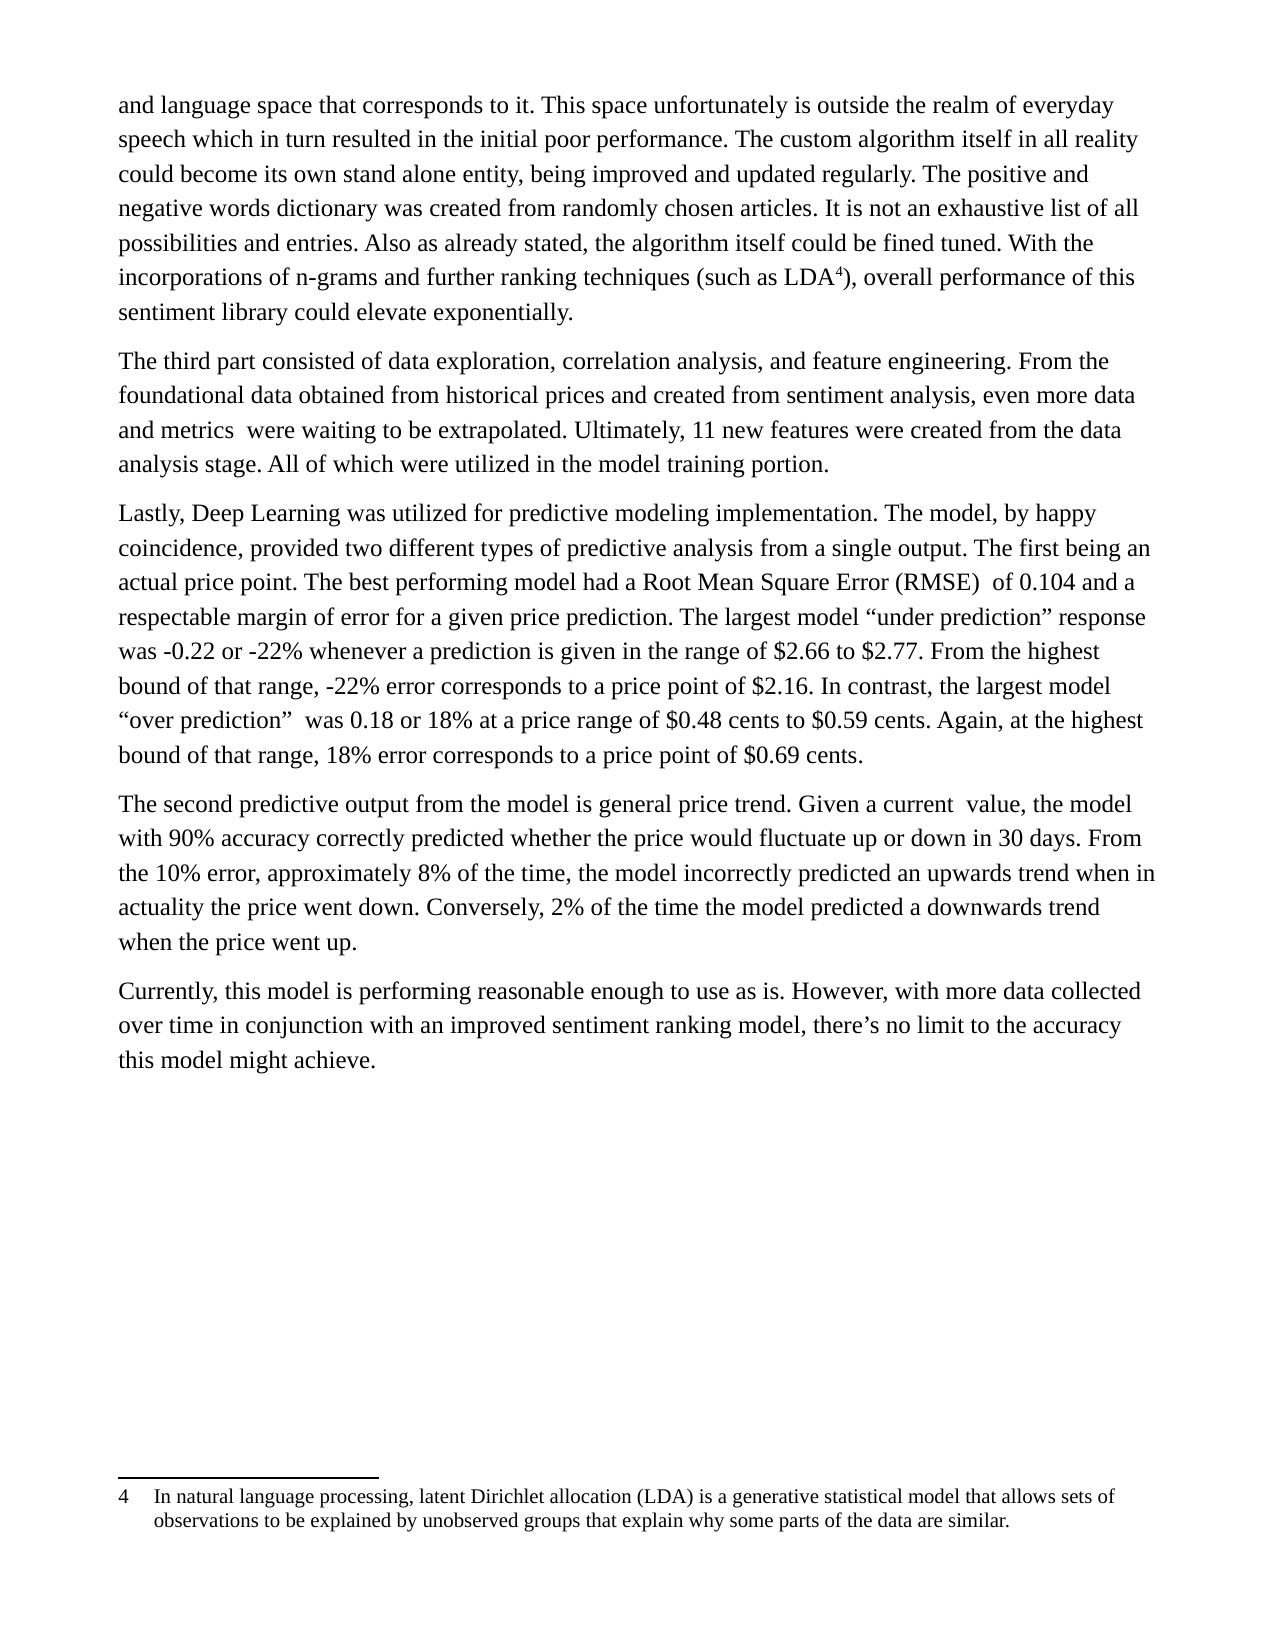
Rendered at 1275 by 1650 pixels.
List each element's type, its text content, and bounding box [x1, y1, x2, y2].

text Currently, this model is performing reasonable enough to use as is. However, with more data collected over time in conjunction with an improved sentiment ranking model, there’s no limit to the accuracy this model might achieve. [118, 976, 1157, 1073]
text In natural language processing, latent Dirichlet allocation (LDA) is a generative statistical model that allows sets of observations to be explained by unobserved groups that explain why some parts of the data are similar. [118, 1484, 1157, 1532]
text and language space that corresponds to it. This space unfortunately is outside the realm of everyday speech which in turn resulted in the initial poor performance. The custom algorithm itself in all reality could become its own stand alone entity, being improved and updated regularly. The positive and negative words dictionary was created from randomly chosen articles. It is not an exhaustive list of all possibilities and entries. Also as already stated, the algorithm itself could be fined tuned. With the incorporations of n-grams and further ranking techniques (such as LDA), overall performance of this sentiment library could elevate exponentially. [118, 90, 1157, 326]
text The third part consisted of data exploration, correlation analysis, and feature engineering. From the foundational data obtained from historical prices and created from sentiment analysis, even more data and metrics were waiting to be extrapolated. Ultimately, 11 new features were created from the data analysis stage. All of which were utilized in the model training portion. [118, 346, 1157, 478]
text The second predictive output from the model is general price trend. Given a current value, the model with 90% accuracy correctly predicted whether the price would fluctuate up or down in 30 days. From the 10% error, approximately 8% of the time, the model incorrectly predicted an upwards trend when in actuality the price went down. Conversely, 2% of the time the model predicted a downwards trend when the price went up. [118, 789, 1157, 956]
text Lastly, Deep Learning was utilized for predictive modeling implementation. The model, by happy coincidence, provided two different types of predictive analysis from a single output. The first being an actual price point. The best performing model had a Root Mean Square Error (RMSE) of 0.104 and a respectable margin of error for a given price prediction. The largest model “under prediction” response was -0.22 or -22% whenever a prediction is given in the range of $2.66 to $2.77. From the highest bound of that range, -22% error corresponds to a price point of $2.16. In contrast, the largest model “over prediction” was 0.18 or 18% at a price range of $0.48 cents to $0.59 cents. Again, at the highest bound of that range, 18% error corresponds to a price point of $0.69 cents. [118, 498, 1157, 768]
